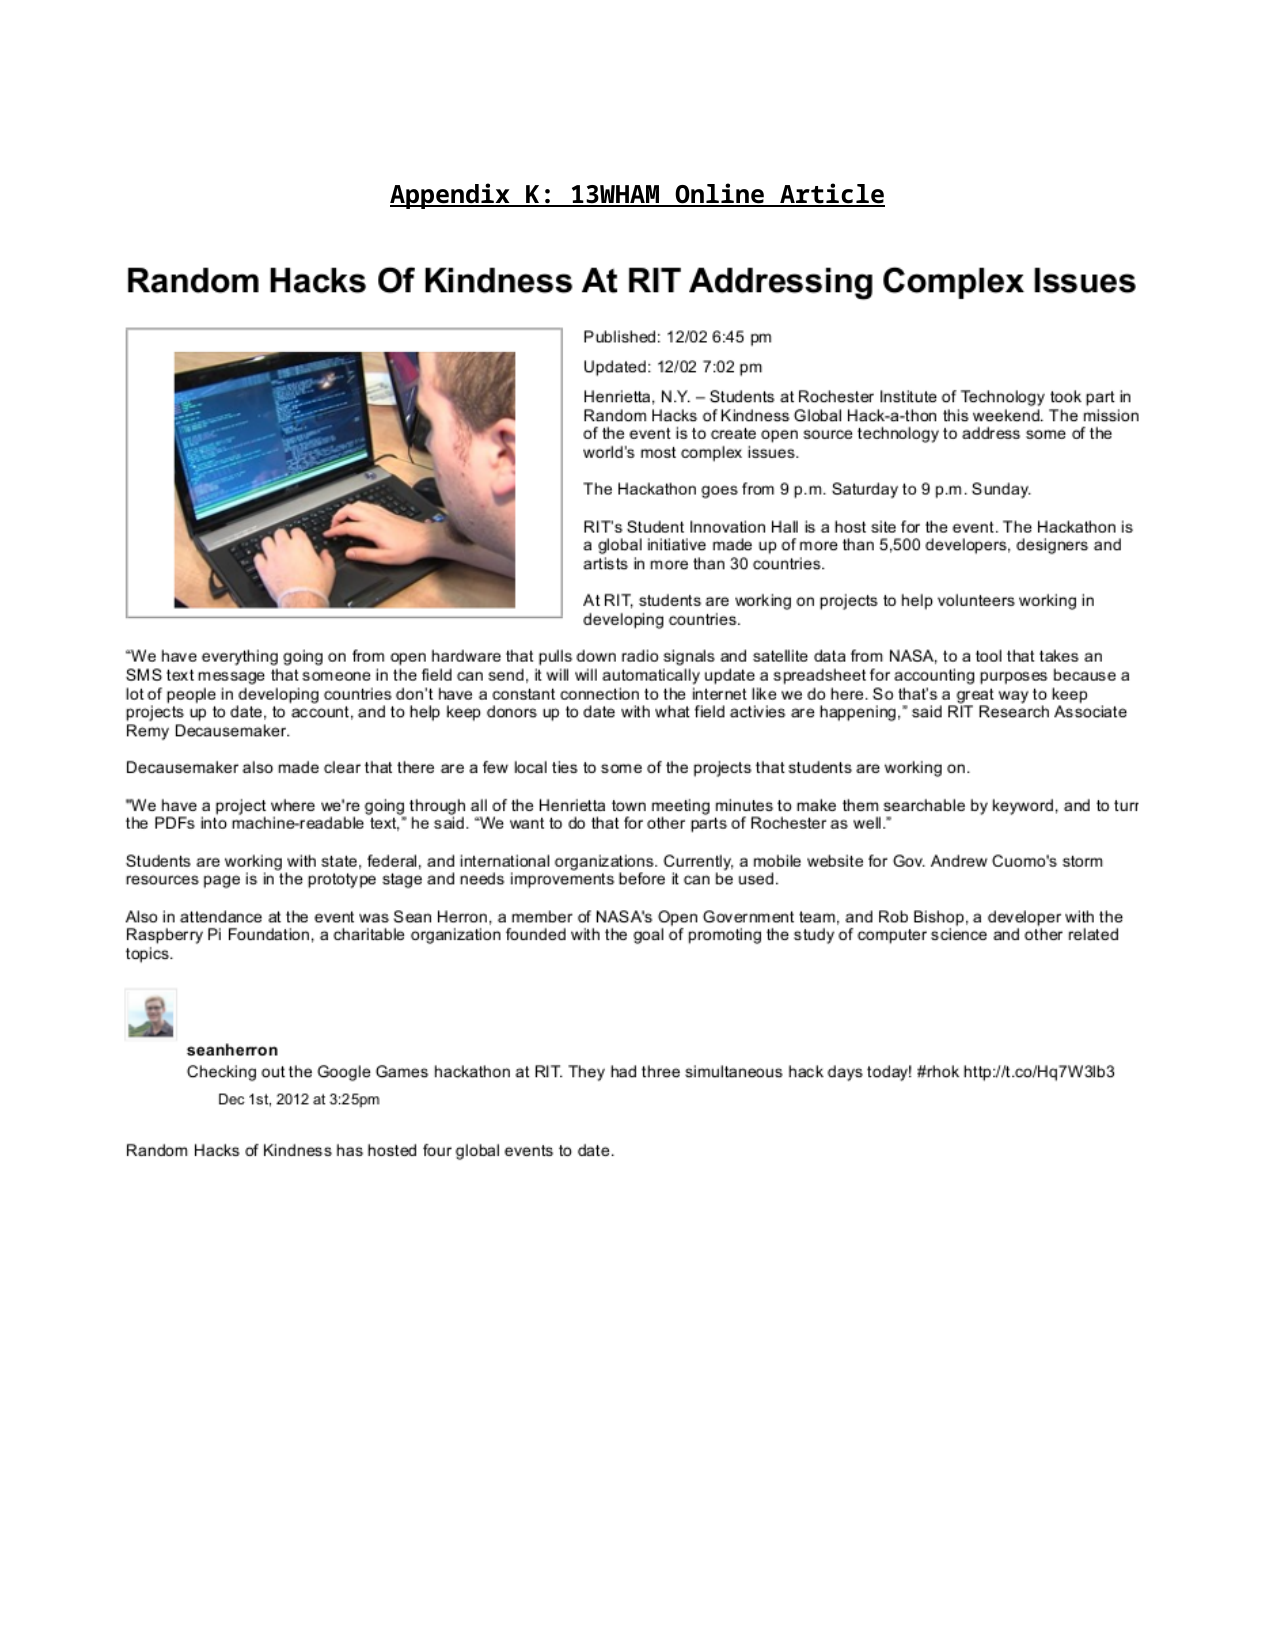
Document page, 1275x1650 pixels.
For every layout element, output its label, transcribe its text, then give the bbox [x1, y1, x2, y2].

text Appendix K: 13WHAM Online Article [118, 176, 1157, 210]
picture [115, 253, 1155, 1182]
